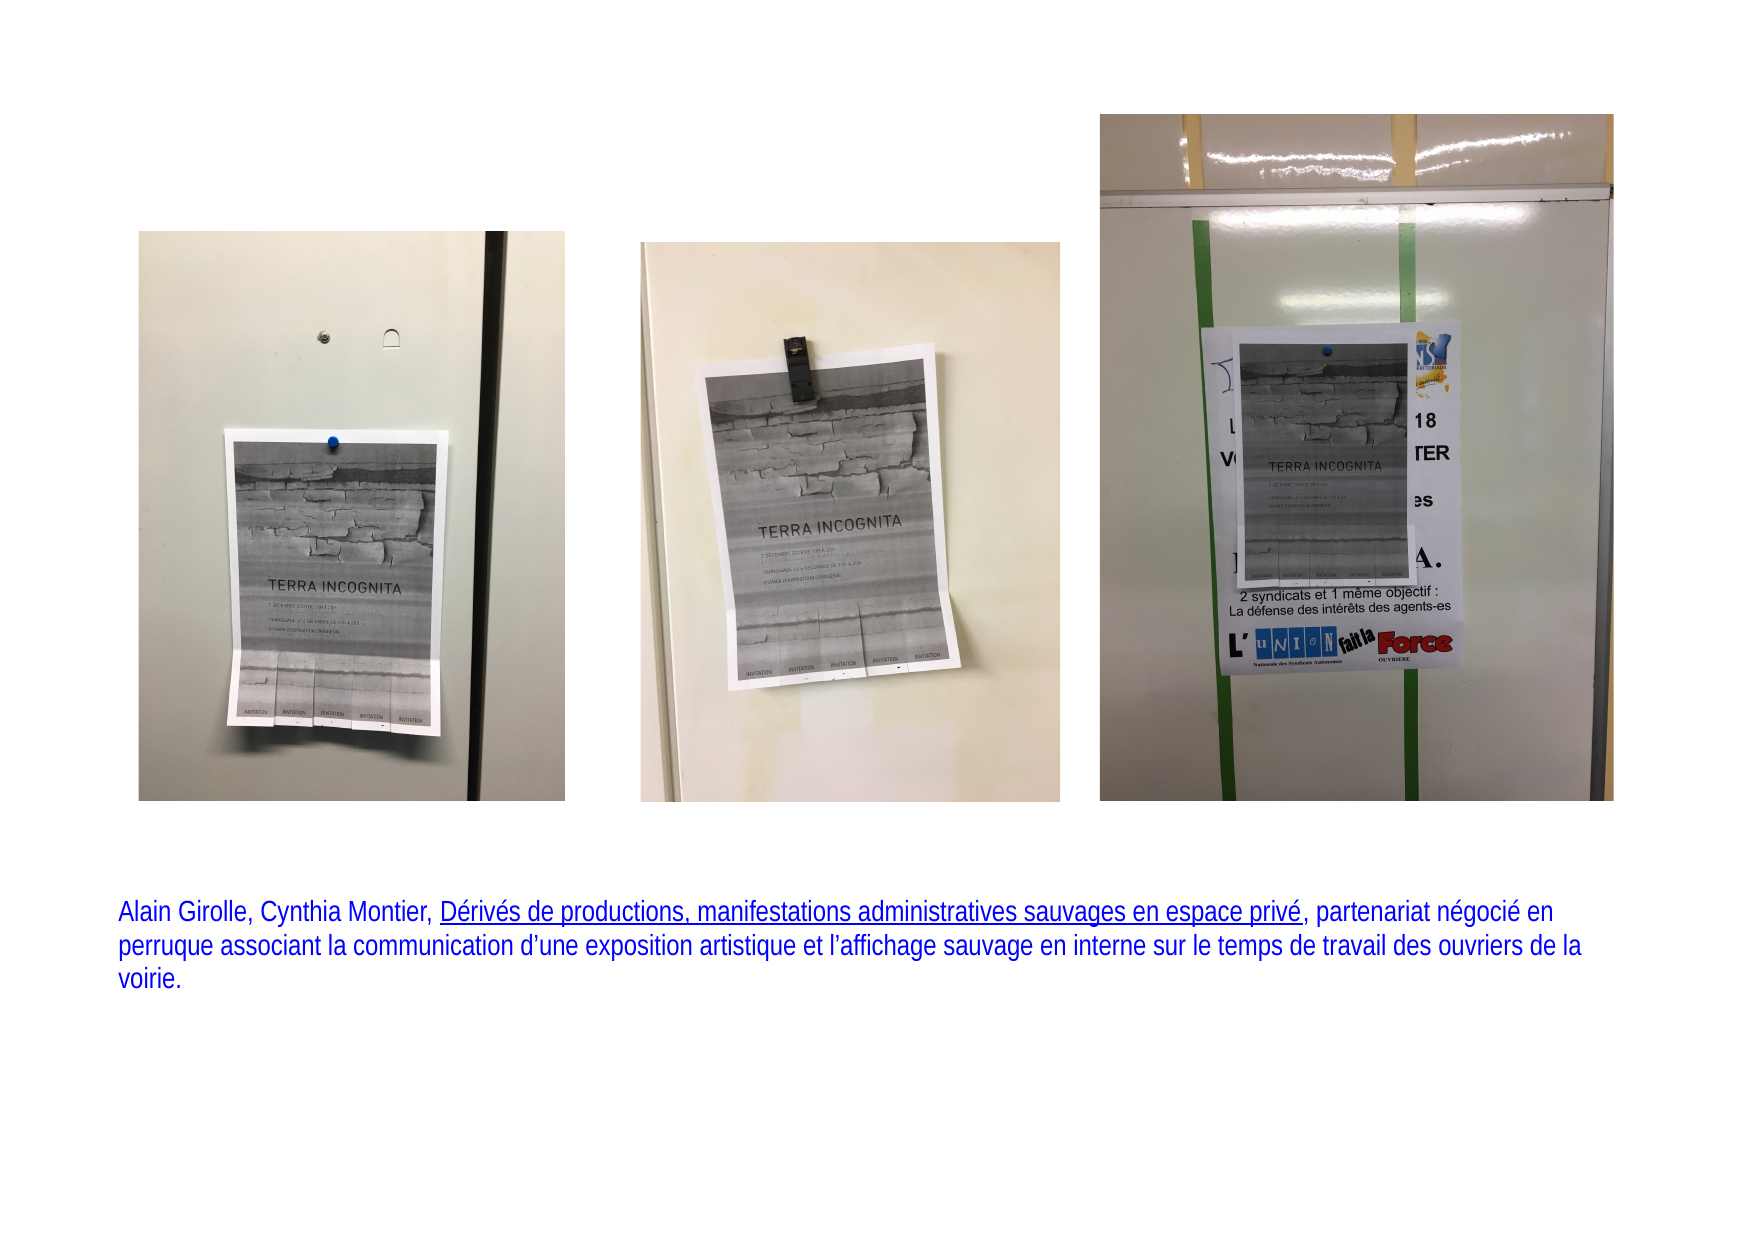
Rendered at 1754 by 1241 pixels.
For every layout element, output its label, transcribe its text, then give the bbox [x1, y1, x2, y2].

picture [640, 242, 1060, 802]
picture [138, 231, 565, 801]
text Alain Girolle, Cynthia Montier, Dérivés de productions, manifestations administratives sauvages en espace privé, partenariat négocié en perruque associant la communication d’une exposition artistique et l’affichage sauvage en interne sur le temps de travail des ouvriers de la voirie. [118, 894, 1636, 995]
picture [1099, 114, 1614, 801]
